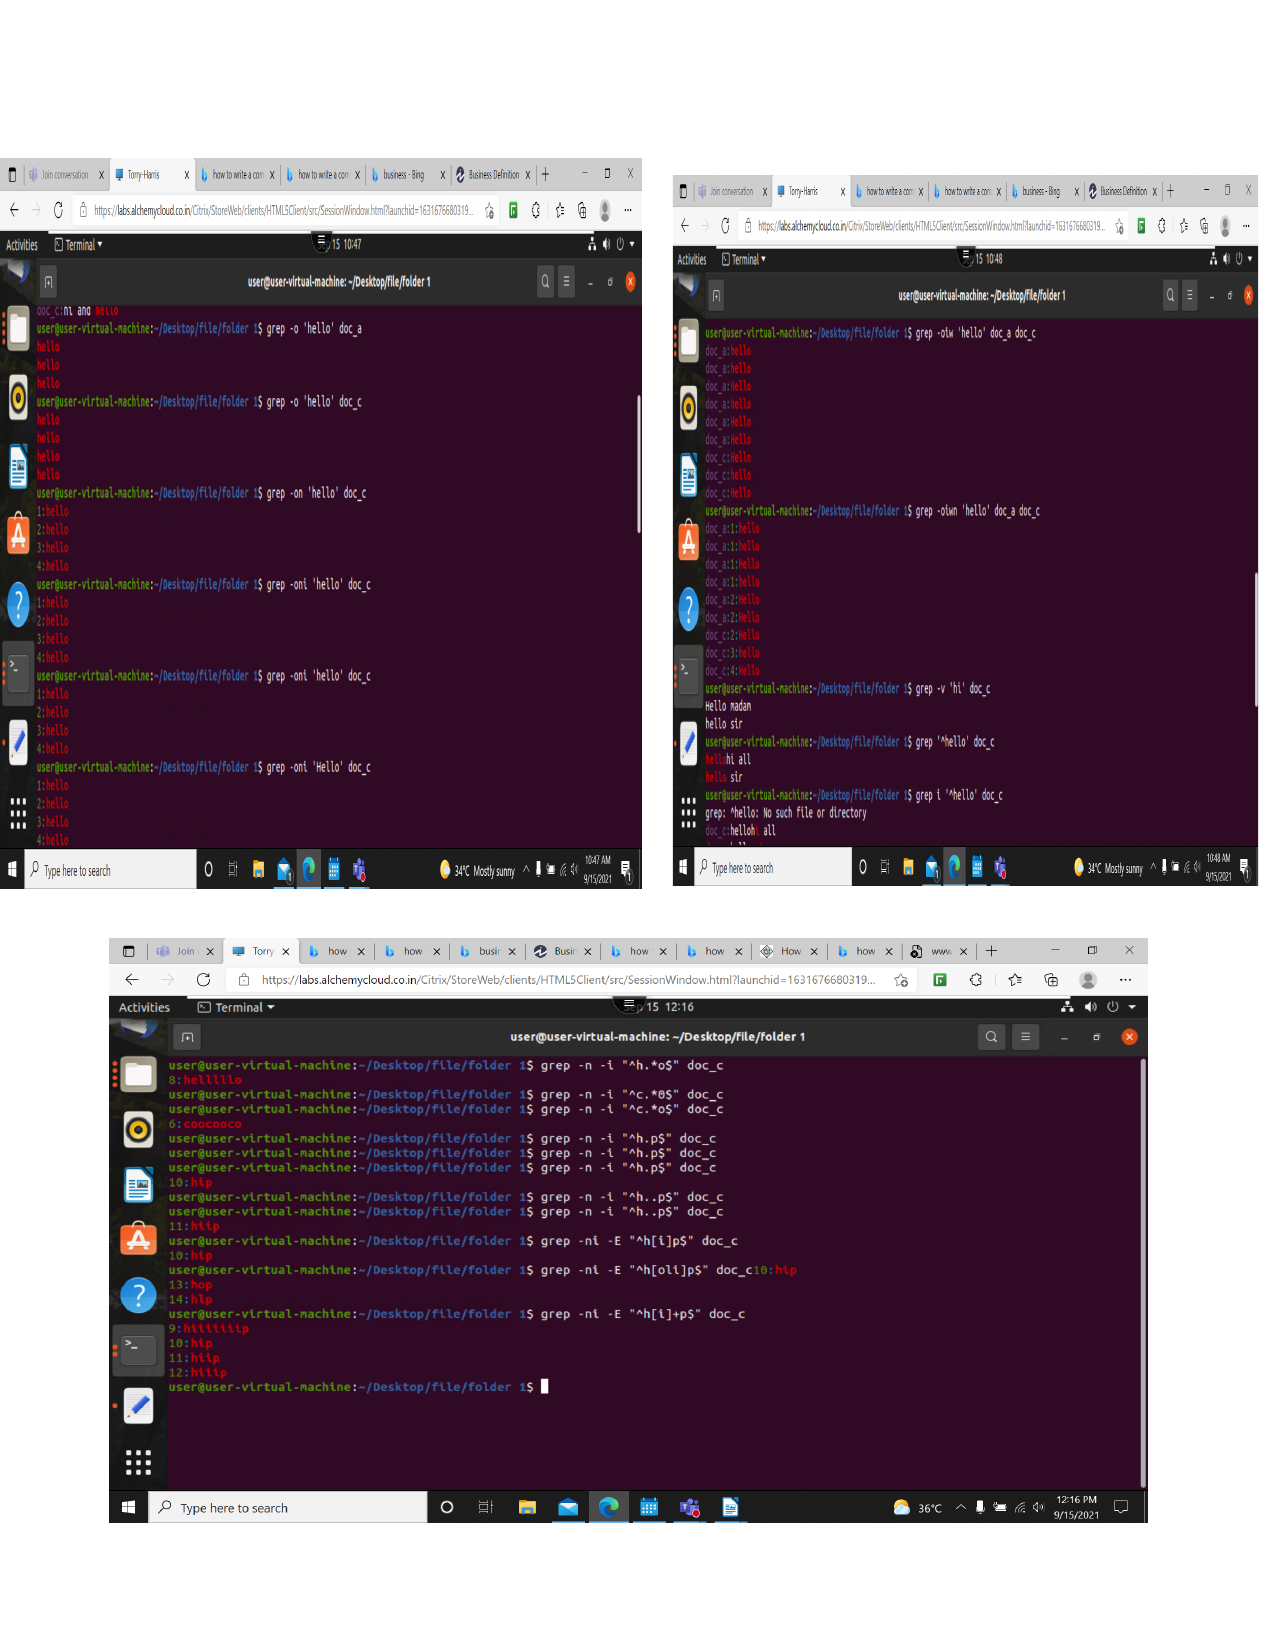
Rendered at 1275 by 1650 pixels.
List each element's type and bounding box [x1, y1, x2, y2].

picture [109, 938, 1148, 1523]
picture [672, 175, 1259, 886]
picture [0, 158, 642, 889]
